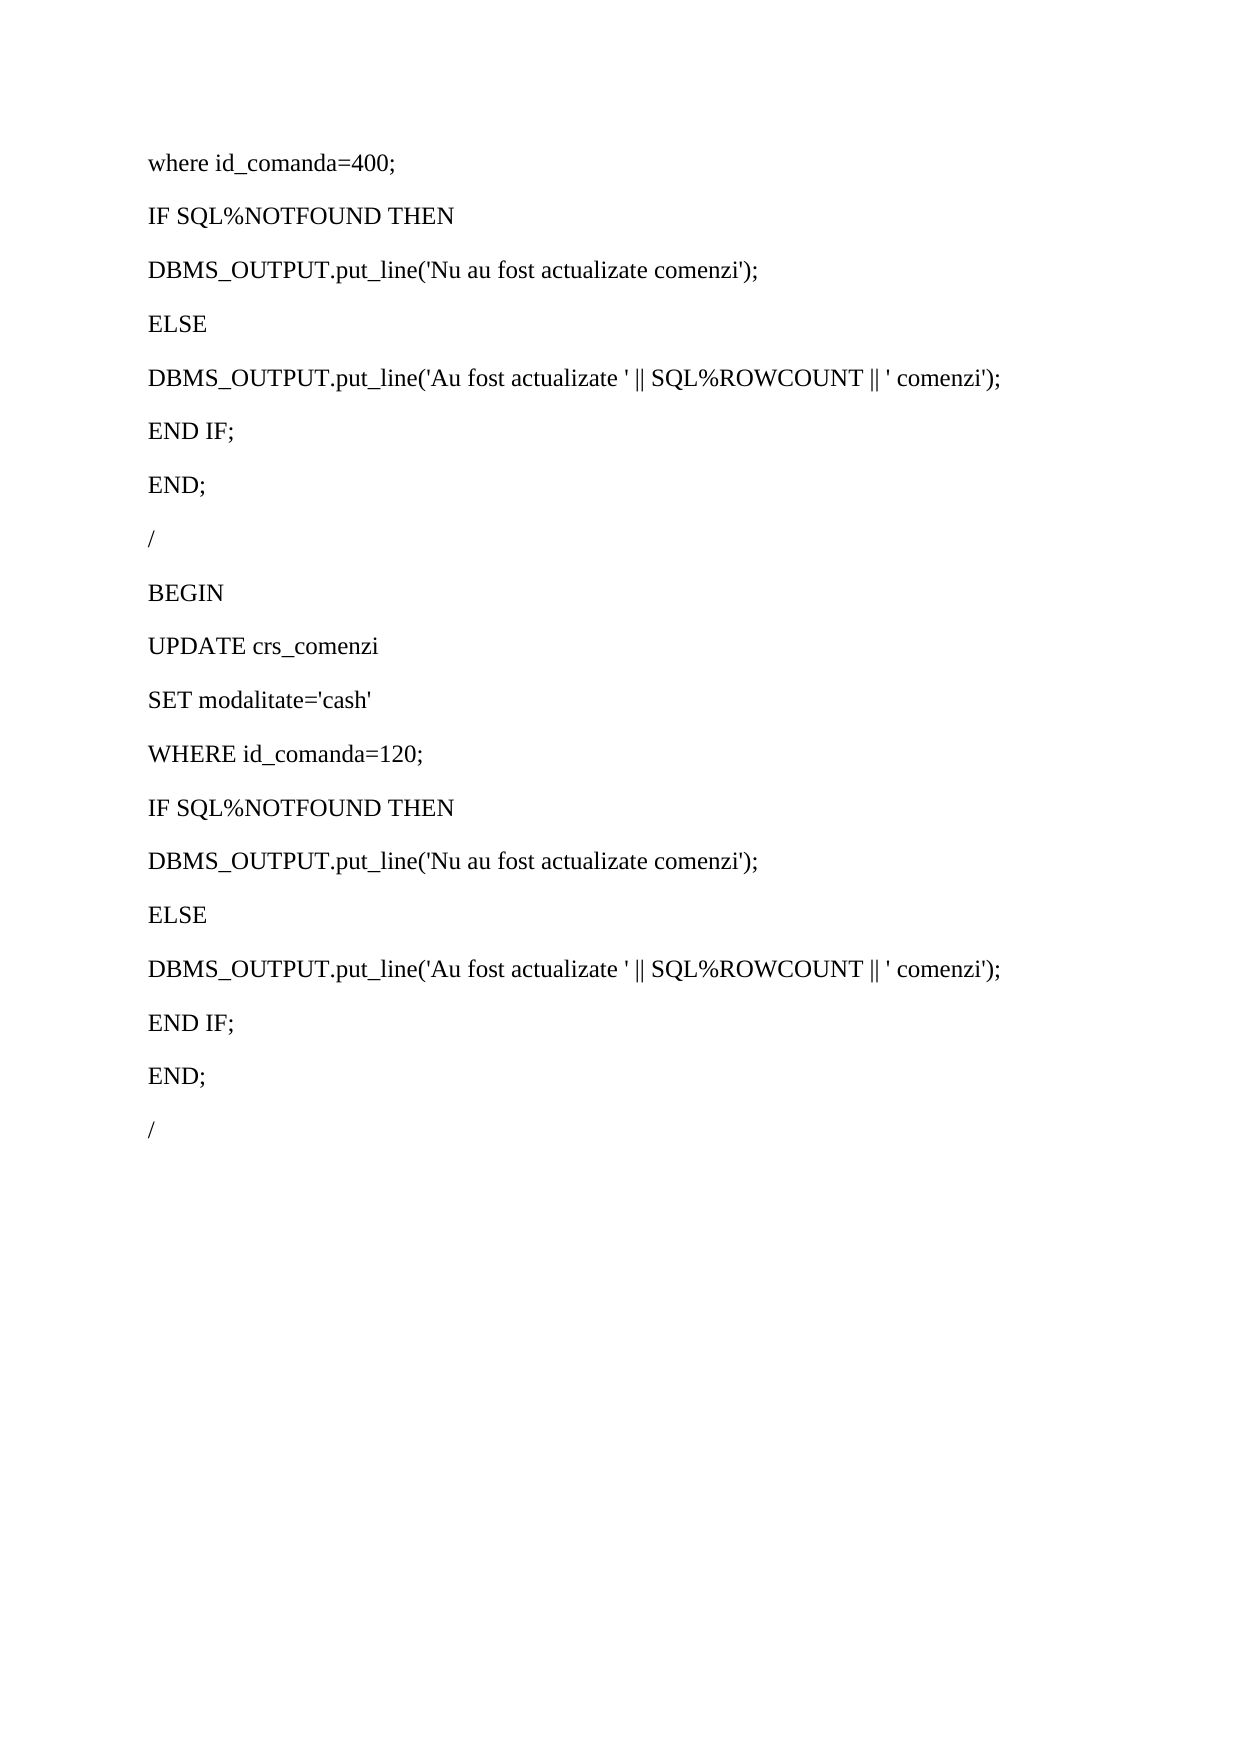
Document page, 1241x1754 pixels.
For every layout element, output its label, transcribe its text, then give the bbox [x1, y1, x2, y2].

text DBMS_OUTPUT.put_line('Au fost actualizate ' || SQL%ROWCOUNT || ' comenzi'); [148, 954, 1093, 983]
text / [148, 1115, 1093, 1144]
text IF SQL%NOTFOUND THEN [148, 201, 1093, 230]
text DBMS_OUTPUT.put_line('Nu au fost actualizate comenzi'); [148, 846, 1093, 875]
text BEGIN [148, 578, 1093, 606]
text END IF; [148, 1008, 1093, 1036]
text END; [148, 470, 1093, 499]
text END IF; [148, 416, 1093, 445]
text SET modalitate='cash' [148, 685, 1093, 714]
text IF SQL%NOTFOUND THEN [148, 793, 1093, 821]
text WHERE id_comanda=120; [148, 739, 1093, 768]
text ELSE [148, 900, 1093, 929]
text where id_comanda=400; [148, 148, 1093, 176]
text END; [148, 1061, 1093, 1090]
text UPDATE crs_comenzi [148, 631, 1093, 660]
text DBMS_OUTPUT.put_line('Nu au fost actualizate comenzi'); [148, 255, 1093, 284]
text DBMS_OUTPUT.put_line('Au fost actualizate ' || SQL%ROWCOUNT || ' comenzi'); [148, 363, 1093, 391]
text / [148, 524, 1093, 553]
text ELSE [148, 309, 1093, 338]
